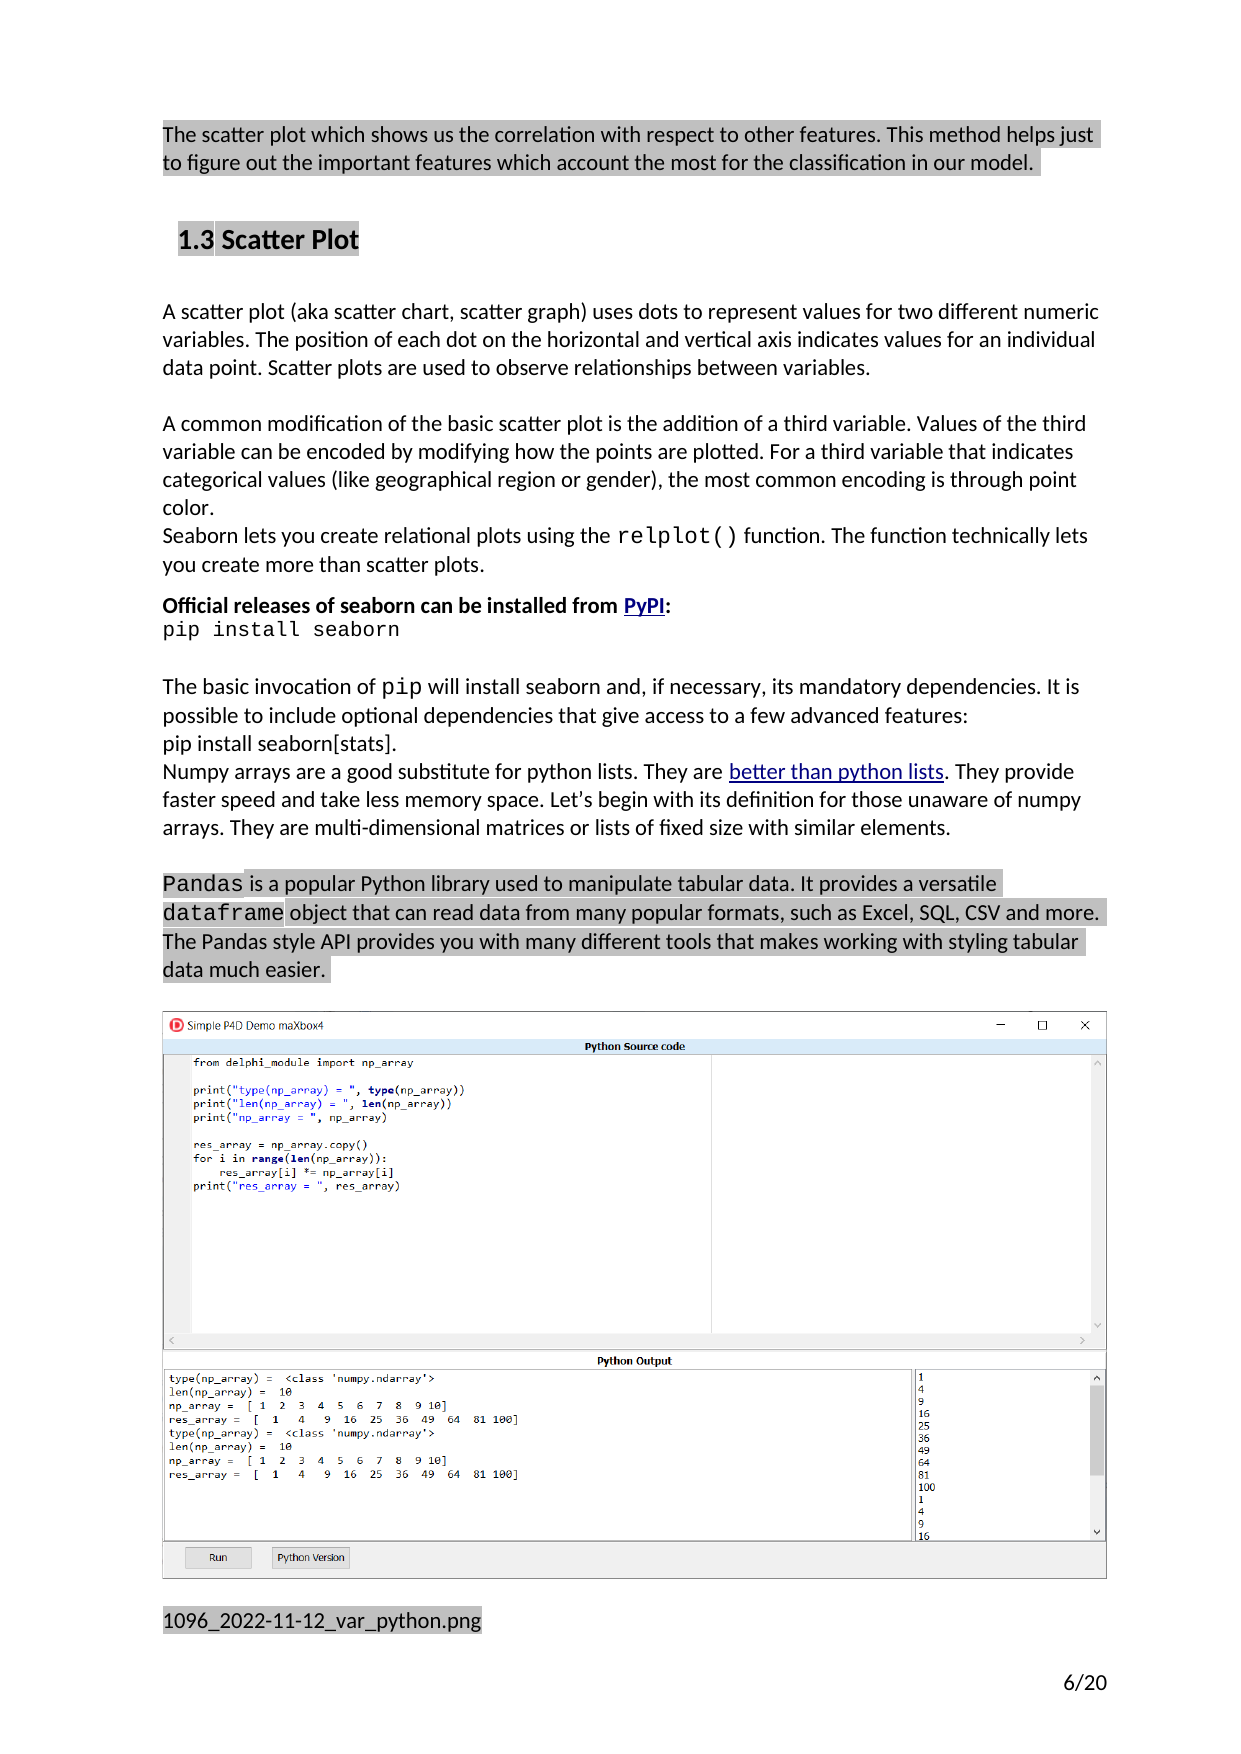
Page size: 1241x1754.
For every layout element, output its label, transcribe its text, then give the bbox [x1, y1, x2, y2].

subtitle Scatter Plot [215, 221, 1107, 256]
picture [162, 1011, 1107, 1579]
text Numpy arrays are a good substitute for python lists. They are better than python lists. They provide faster speed and take less memory space. Let’s begin with its definition for those unaware of numpy arrays. They are multi-dimensional matrices or lists of fixed size with similar elements. [162, 757, 1107, 841]
text The basic invocation of pip will install seaborn and, if necessary, its mandatory dependencies. It is possible to include optional dependencies that give access to a few advanced features: [162, 672, 1107, 729]
text A scatter plot (aka scatter chart, scatter graph) uses dots to represent values for two different numeric variables. The position of each dot on the horizontal and vertical axis indicates values for an individual data point. Scatter plots are used to observe relationships between variables. [162, 297, 1107, 381]
text Official releases of seaborn can be installed from PyPI: [162, 591, 1107, 619]
text Seaborn lets you create relational plots using the relplot() function. The function technically lets you create more than scatter plots. [162, 521, 1107, 578]
text Pandas is a popular Python library used to manipulate tabular data. It provides a versatile dataframe object that can read data from many popular formats, such as Excel, SQL, CSV and more. [162, 869, 1107, 927]
text 1096_2022-11-12_var_python.png [162, 1606, 1107, 1634]
text pip install seaborn [162, 619, 1107, 642]
text pip install seaborn[stats]. [162, 729, 1107, 757]
text A common modification of the basic scatter plot is the addition of a third variable. Values of the third variable can be encoded by modifying how the points are plotted. For a third variable that indicates categorical values (like geographical region or gender), the most common encoding is through point color. [162, 409, 1107, 521]
text The scatter plot which shows us the correlation with respect to other features. This method helps just to figure out the important features which account the most for the classification in our model. [162, 120, 1107, 176]
text The Pandas style API provides you with many different tools that makes working with styling tabular data much easier. [162, 927, 1107, 983]
